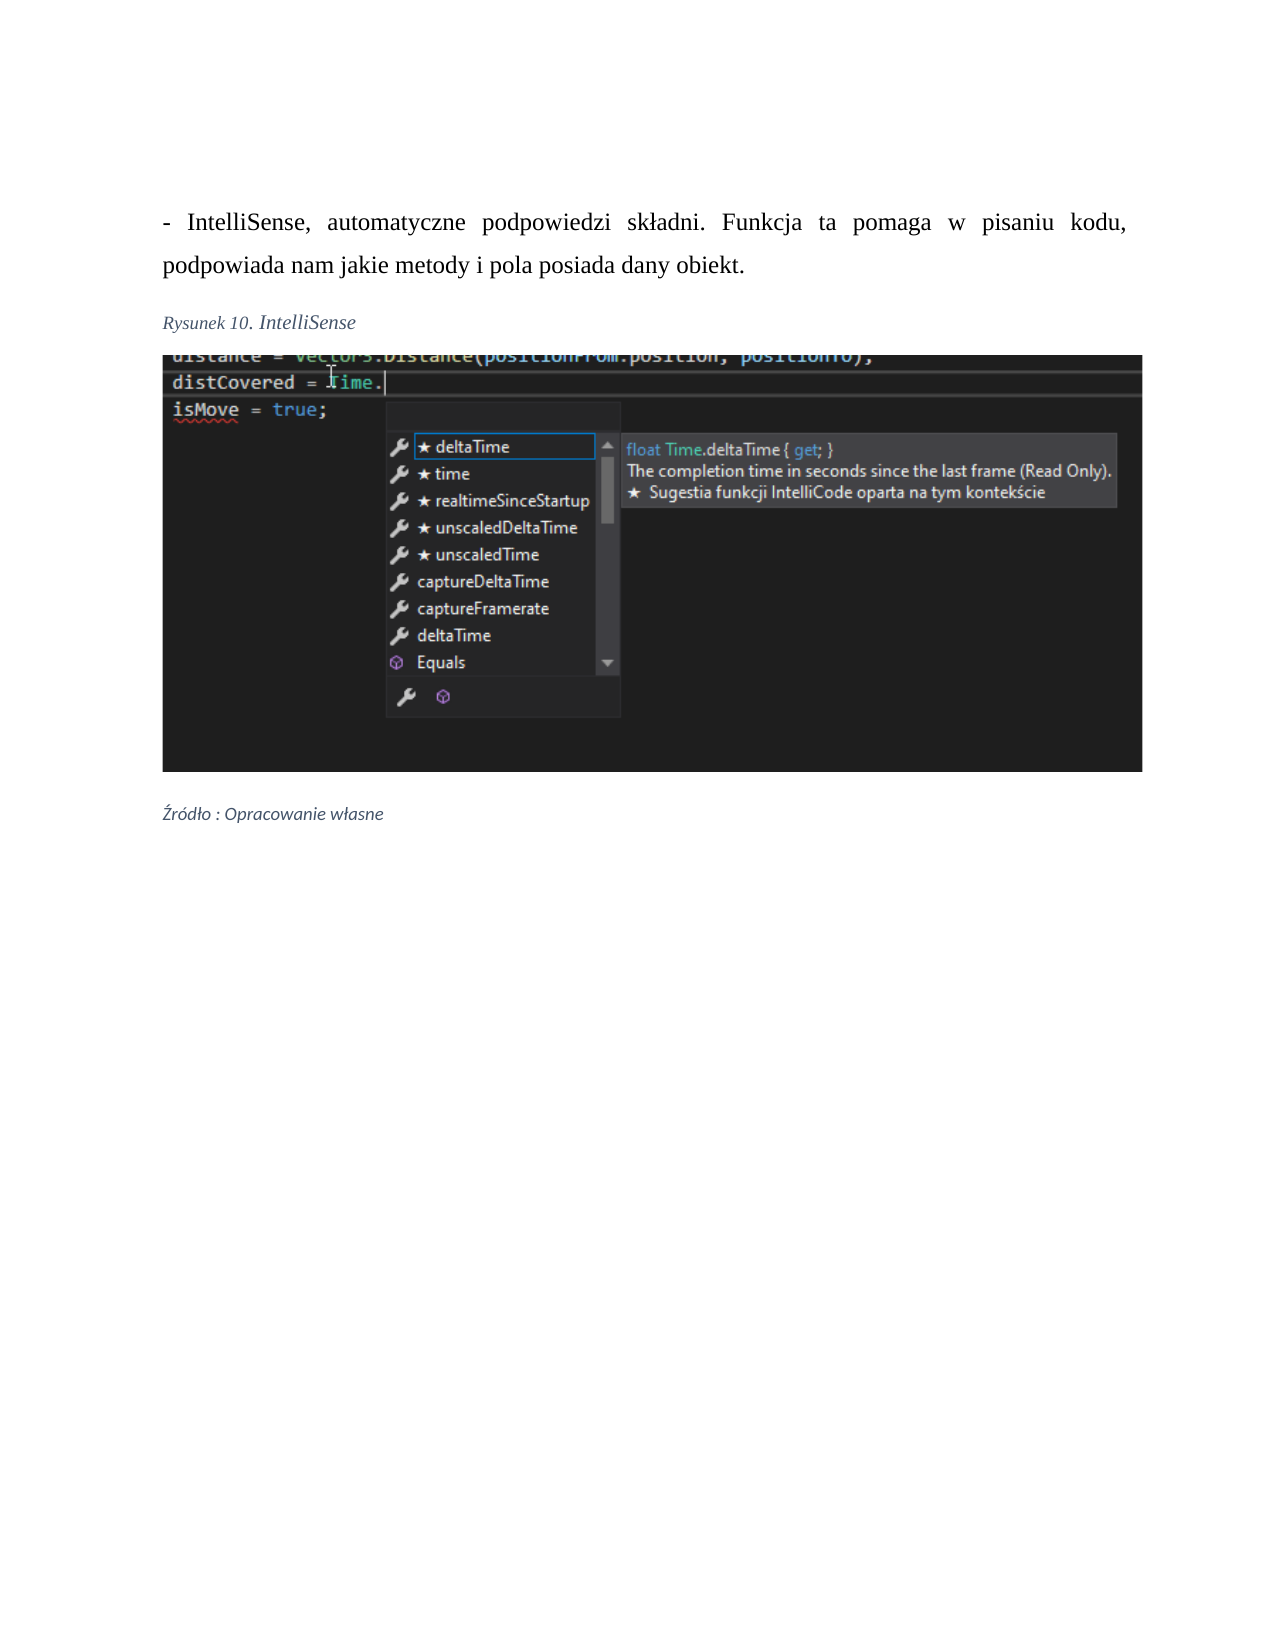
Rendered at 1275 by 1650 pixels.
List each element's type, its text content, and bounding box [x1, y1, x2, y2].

text - IntelliSense, automatyczne podpowiedzi składni. Funkcja ta pomaga w pisaniu kodu, podpowiada nam jakie metody i pola posiada dany obiekt. [162, 207, 1127, 279]
text Źródło : Opracowanie własne [162, 802, 1127, 825]
text Rysunek 10. IntelliSense [162, 310, 1127, 334]
